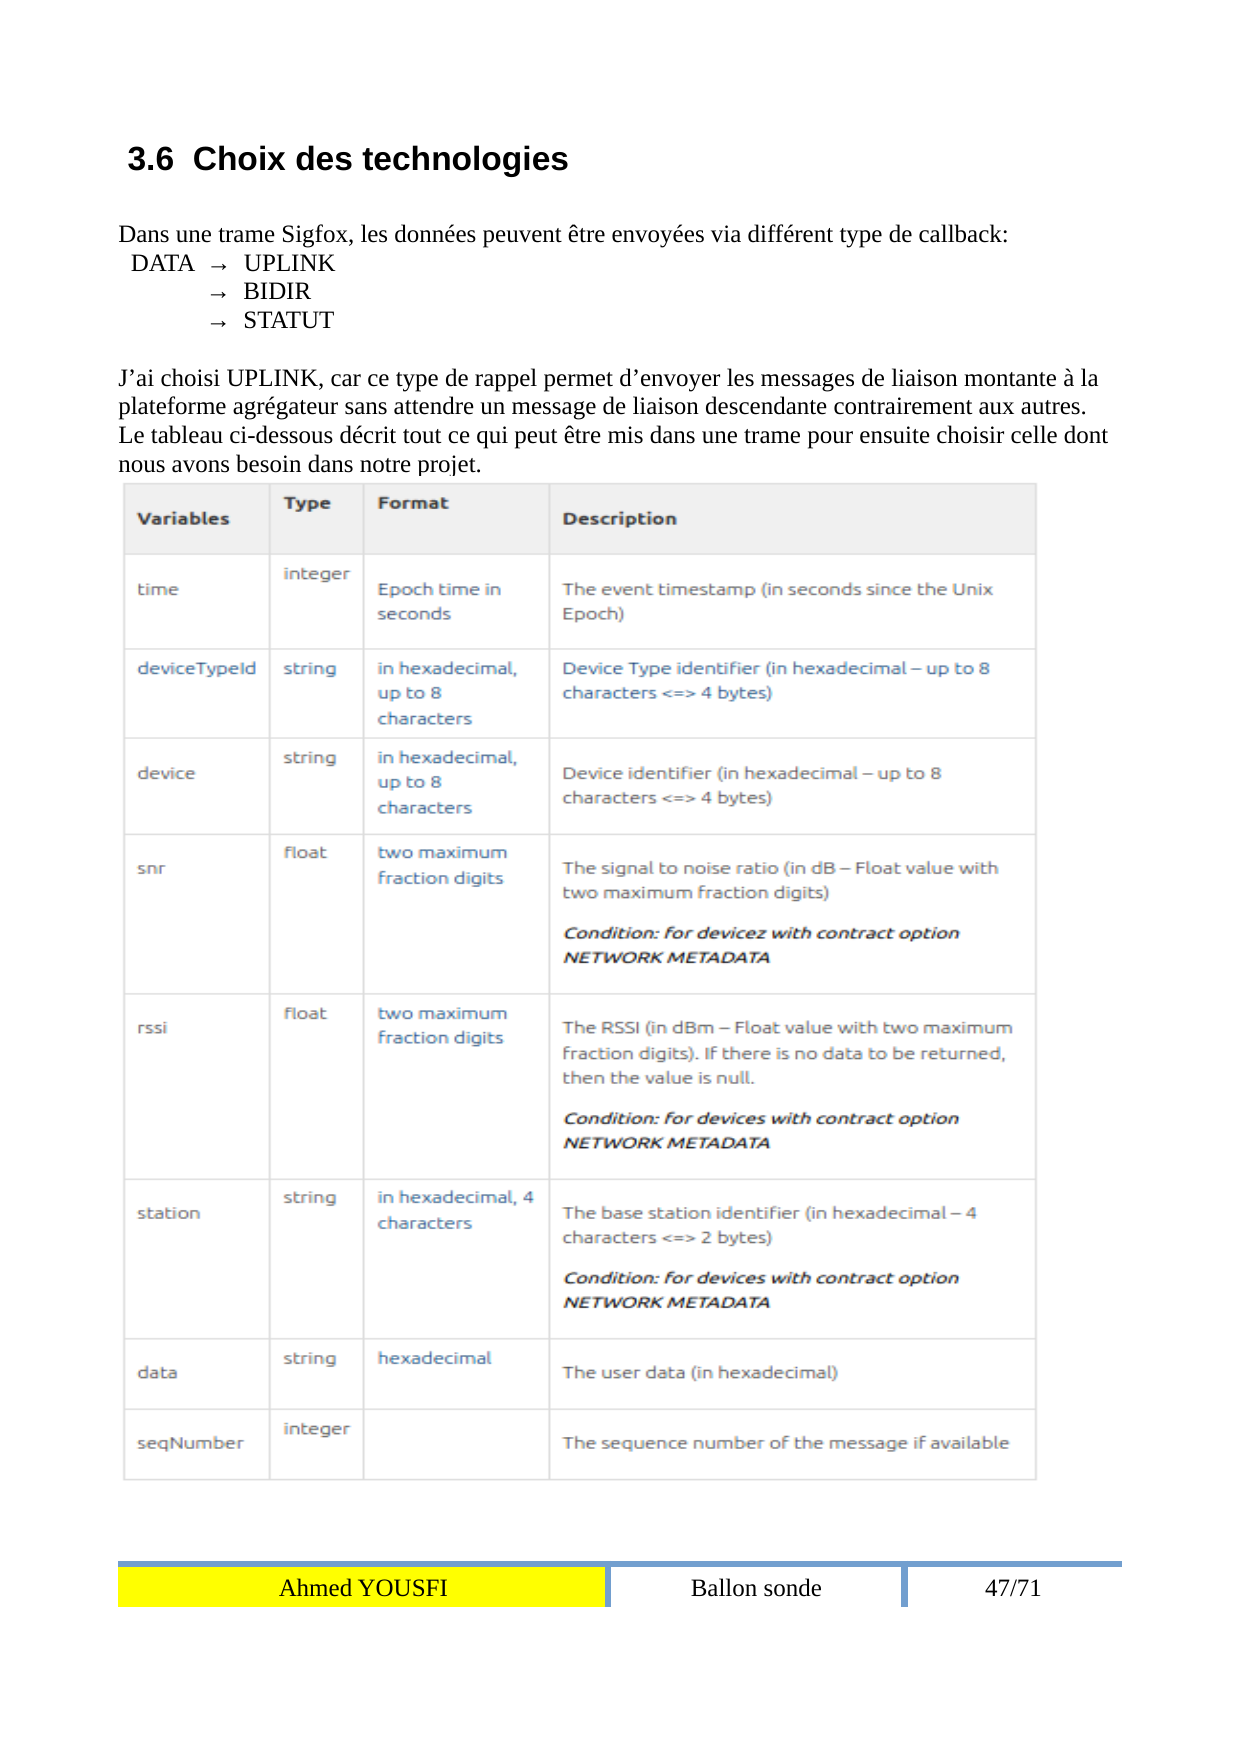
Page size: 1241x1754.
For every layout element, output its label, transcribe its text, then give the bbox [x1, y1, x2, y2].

text → STATUT [118, 305, 1122, 334]
text Dans une trame Sigfox, les données peuvent être envoyées via différent type de callback: [118, 219, 1122, 248]
text DATA → UPLINK [118, 248, 1122, 276]
text J’ai choisi UPLINK, car ce type de rappel permet d’envoyer les messages de liaison montante à la plateforme agrégateur sans attendre un message de liaison descendante contrairement aux autres. [118, 363, 1122, 420]
subtitle Choix des technologies [118, 139, 1122, 178]
picture [116, 476, 1045, 1482]
text Le tableau ci-dessous décrit tout ce qui peut être mis dans une trame pour ensuite choisir celle dont nous avons besoin dans notre projet. [118, 420, 1122, 478]
text → BIDIR [118, 276, 1122, 305]
